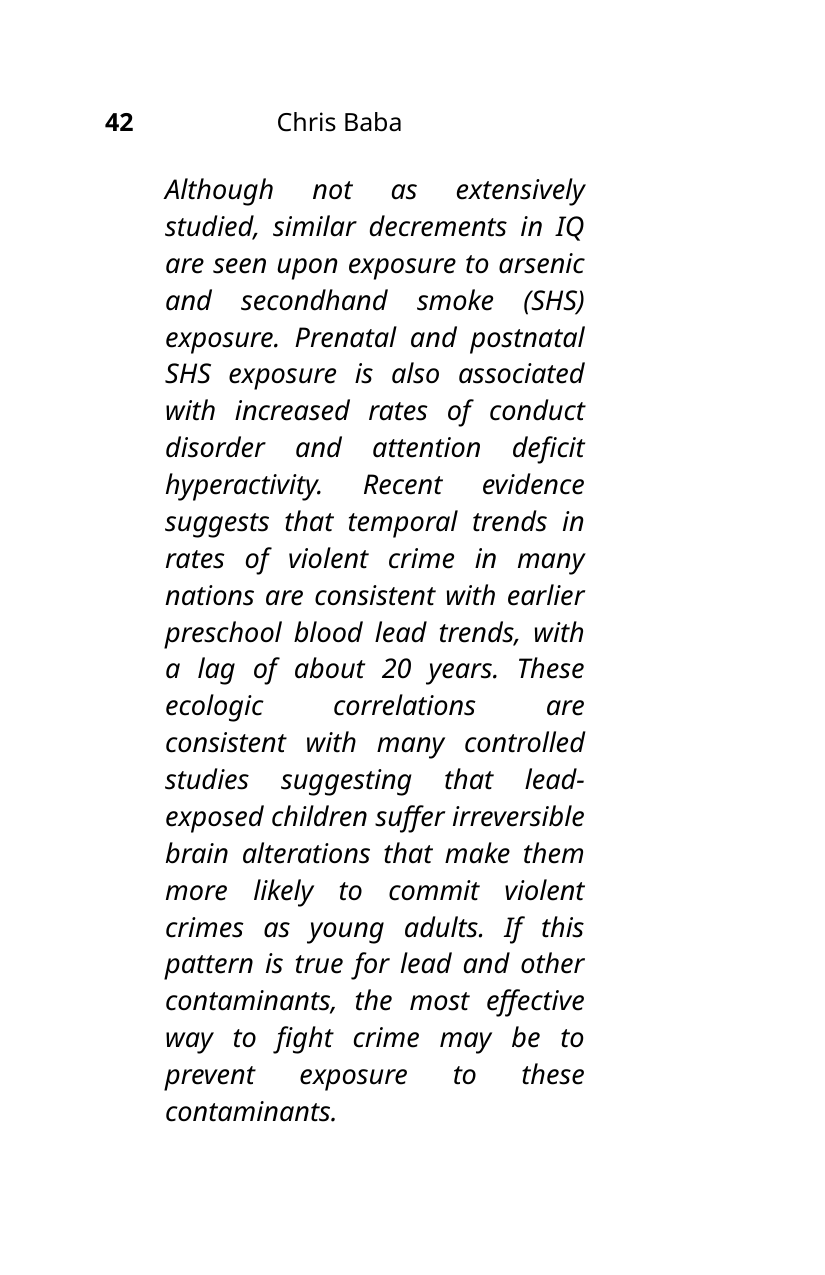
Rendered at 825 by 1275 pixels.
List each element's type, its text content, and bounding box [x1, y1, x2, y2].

text Although not as extensively studied, similar decrements in IQ are seen upon exposure to arsenic and secondhand smoke (SHS) exposure. Prenatal and postnatal SHS exposure is also associated with increased rates of conduct disorder and attention deficit hyperactivity. Recent evidence suggests that temporal trends in rates of violent crime in many nations are consistent with earlier preschool blood lead trends, with a lag of about 20 years. These ecologic correlations are consistent with many controlled studies suggesting that lead-exposed children suffer irreversible brain alterations that make them more likely to commit violent crimes as young adults. If this pattern is true for lead and other contaminants, the most effective way to fight crime may be to prevent exposure to these contaminants. [165, 171, 585, 1129]
